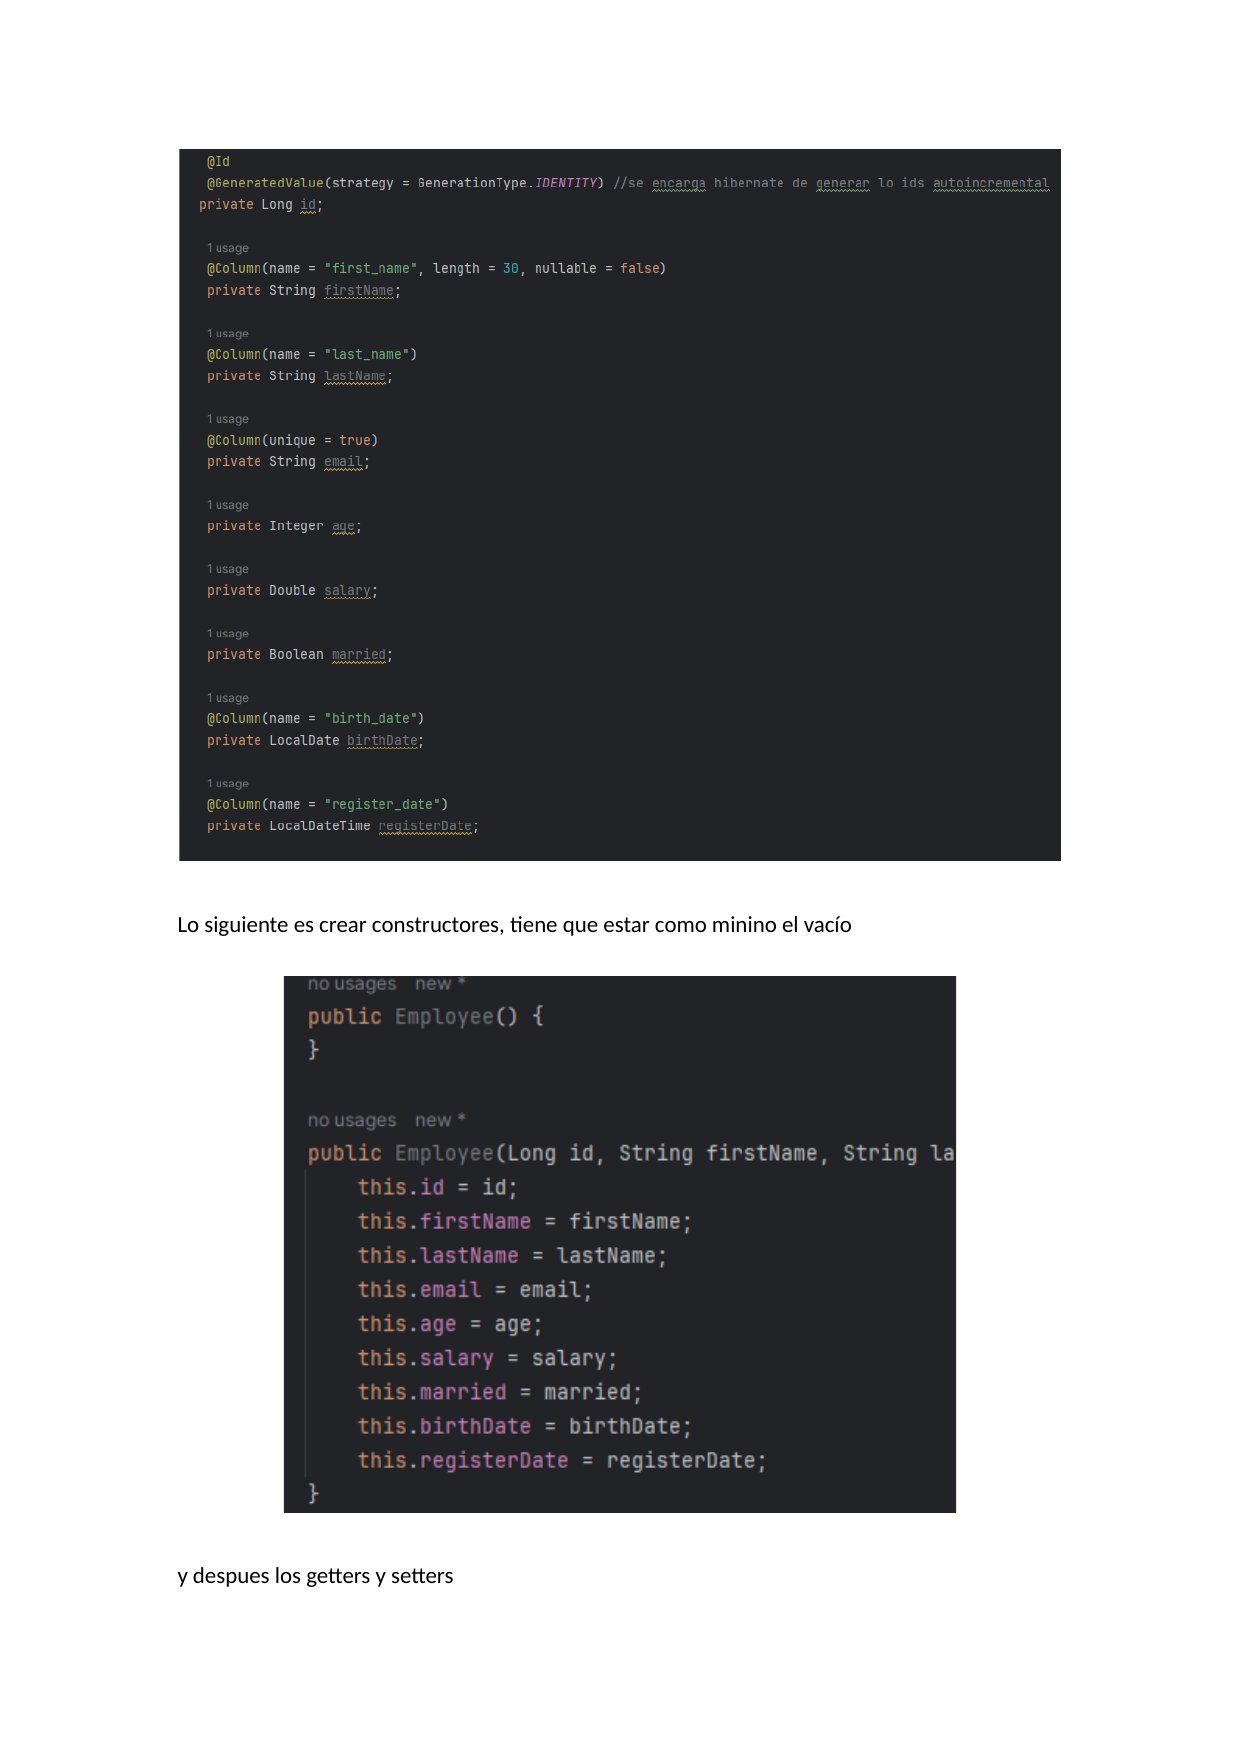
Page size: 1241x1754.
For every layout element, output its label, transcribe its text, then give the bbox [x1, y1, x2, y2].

text Lo siguiente es crear constructores, tiene que estar como minino el vacío [177, 910, 1063, 938]
text y despues los getters y setters [177, 1561, 1063, 1589]
picture [179, 149, 1061, 861]
picture [283, 976, 957, 1513]
